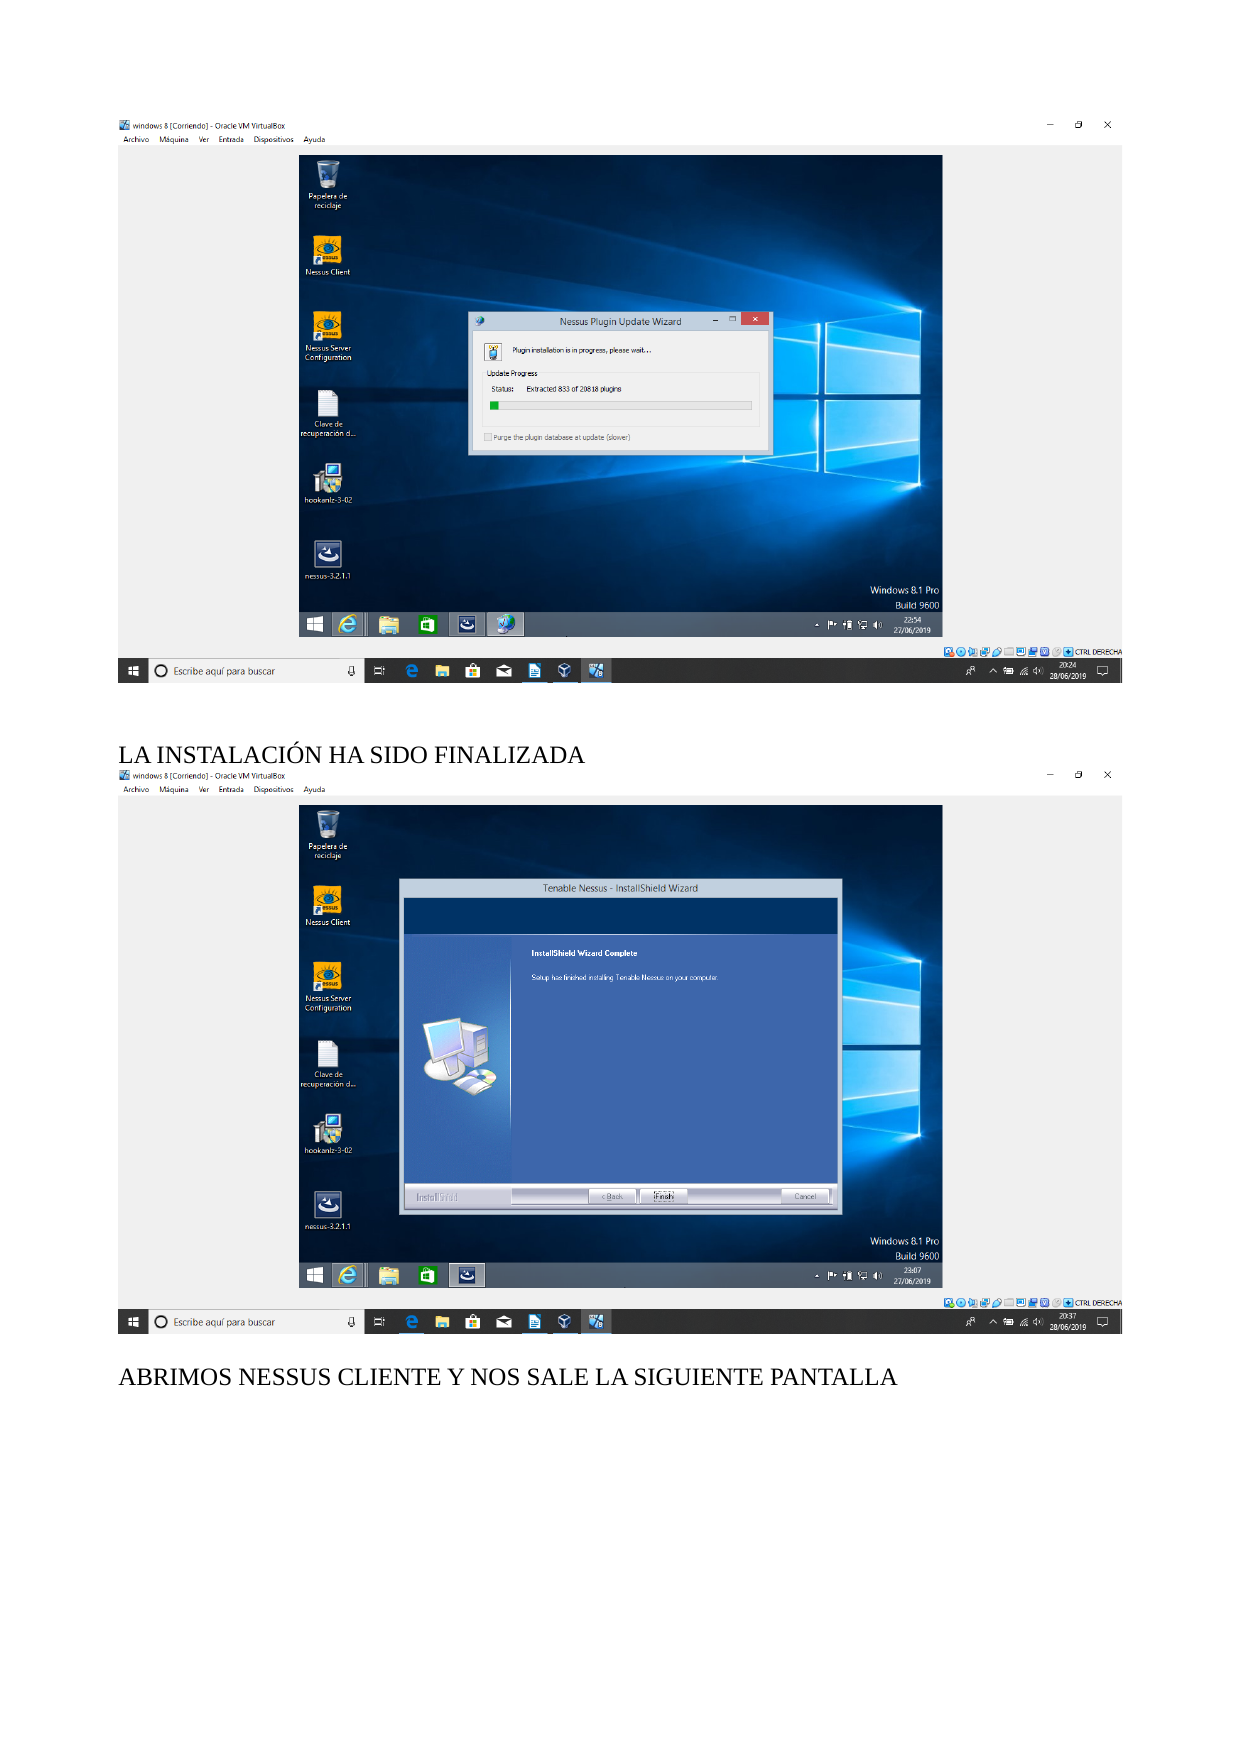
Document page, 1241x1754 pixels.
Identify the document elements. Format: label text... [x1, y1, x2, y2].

text ABRIMOS NESSUS CLIENTE Y NOS SALE LA SIGUIENTE PANTALLA [118, 1362, 1122, 1391]
picture [118, 769, 1123, 1334]
picture [118, 118, 1123, 683]
text LA INSTALACIÓN HA SIDO FINALIZADA [118, 740, 1122, 769]
